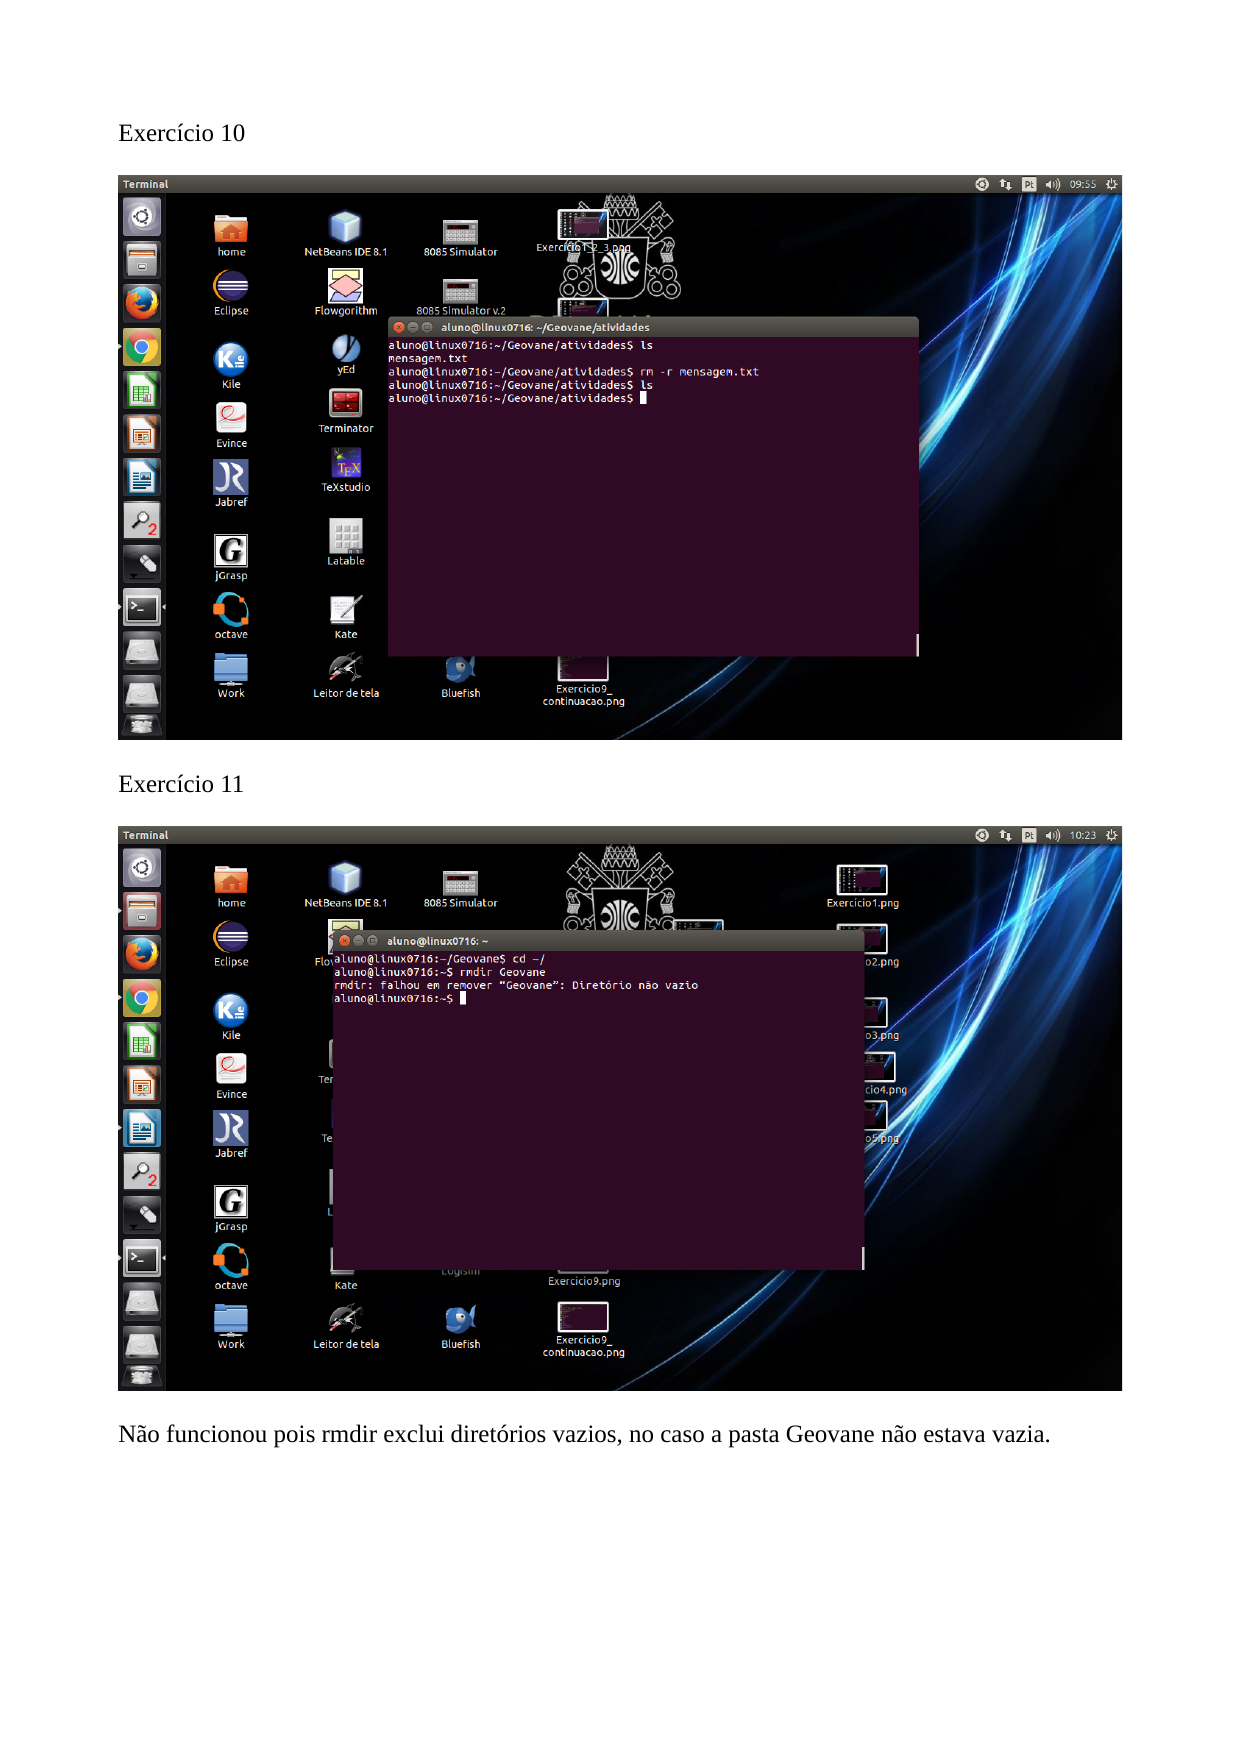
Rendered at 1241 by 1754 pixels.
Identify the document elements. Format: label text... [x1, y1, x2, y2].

text Não funcionou pois rmdir exclui diretórios vazios, no caso a pasta Geovane não estava vazia. [118, 1419, 1122, 1448]
picture [118, 826, 1123, 1391]
picture [118, 175, 1123, 740]
text Exercício 11 [118, 769, 1122, 797]
text Exercício 10 [118, 118, 1122, 147]
